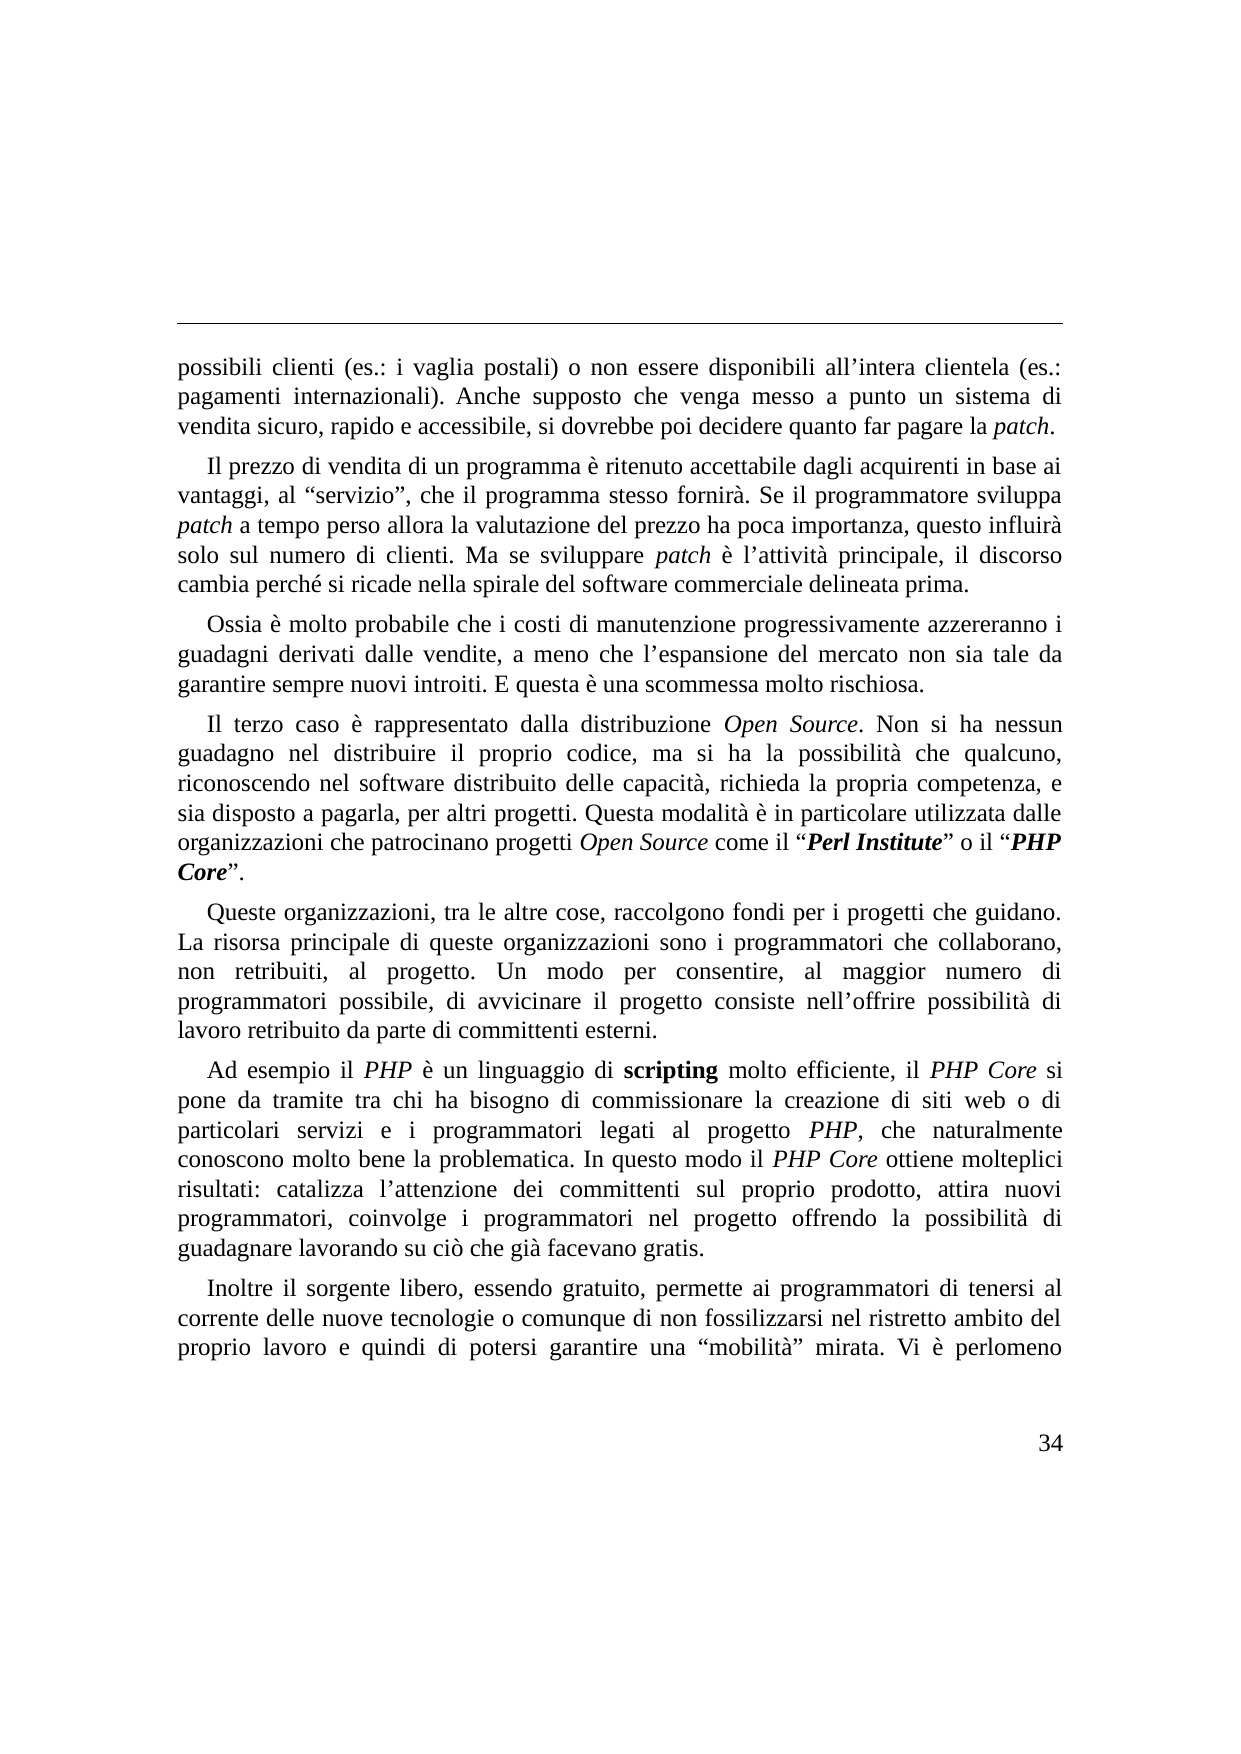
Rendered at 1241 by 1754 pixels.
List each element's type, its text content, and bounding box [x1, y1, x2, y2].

text Ossia è molto probabile che i costi di manutenzione progressivamente azzereranno i guadagni derivati dalle vendite, a meno che l’espansione del mercato non sia tale da garantire sempre nuovi introiti. E questa è una scommessa molto rischiosa. [177, 611, 1063, 697]
text Queste organizzazioni, tra le altre cose, raccolgono fondi per i progetti che guidano. La risorsa principale di queste organizzazioni sono i programmatori che collaborano, non retribuiti, al progetto. Un modo per consentire, al maggior numero di programmatori possibile, di avvicinare il progetto consiste nell’offrire possibilità di lavoro retribuito da parte di committenti esterni. [177, 898, 1063, 1044]
text Ad esempio il PHP è un linguaggio di scripting molto efficiente, il PHP Core si pone da tramite tra chi ha bisogno di commissionare la creazione di siti web o di particolari servizi e i programmatori legati al progetto PHP, che naturalmente conoscono molto bene la problematica. In questo modo il PHP Core ottiene molteplici risultati: catalizza l’attenzione dei committenti sul proprio prodotto, attira nuovi programmatori, coinvolge i programmatori nel progetto offrendo la possibilità di guadagnare lavorando su ciò che già facevano gratis. [177, 1057, 1063, 1262]
text Inoltre il sorgente libero, essendo gratuito, permette ai programmatori di tenersi al corrente delle nuove tecnologie o comunque di non fossilizzarsi nel ristretto ambito del proprio lavoro e quindi di potersi garantire una “mobilità” mirata. Vi è perlomeno [177, 1274, 1063, 1361]
text Il prezzo di vendita di un programma è ritenuto accettabile dagli acquirenti in base ai vantaggi, al “servizio”, che il programma stesso fornirà. Se il programmatore sviluppa patch a tempo perso allora la valutazione del prezzo ha poca importanza, questo influirà solo sul numero di clienti. Ma se sviluppare patch è l’attività principale, il discorso cambia perché si ricade nella spirale del software commerciale delineata prima. [177, 452, 1063, 598]
text possibili clienti (es.: i vaglia postali) o non essere disponibili all’intera clientela (es.: pagamenti internazionali). Anche supposto che venga messo a punto un sistema di vendita sicuro, rapido e accessibile, si dovrebbe poi decidere quanto far pagare la patch. [177, 353, 1063, 439]
text Il terzo caso è rappresentato dalla distribuzione Open Source. Non si ha nessun guadagno nel distribuire il proprio codice, ma si ha la possibilità che qualcuno, riconoscendo nel software distribuito delle capacità, richieda la propria competenza, e sia disposto a pagarla, per altri progetti. Questa modalità è in particolare utilizzata dalle organizzazioni che patrocinano progetti Open Source come il “Perl Institute” o il “PHP Core”. [177, 710, 1063, 886]
